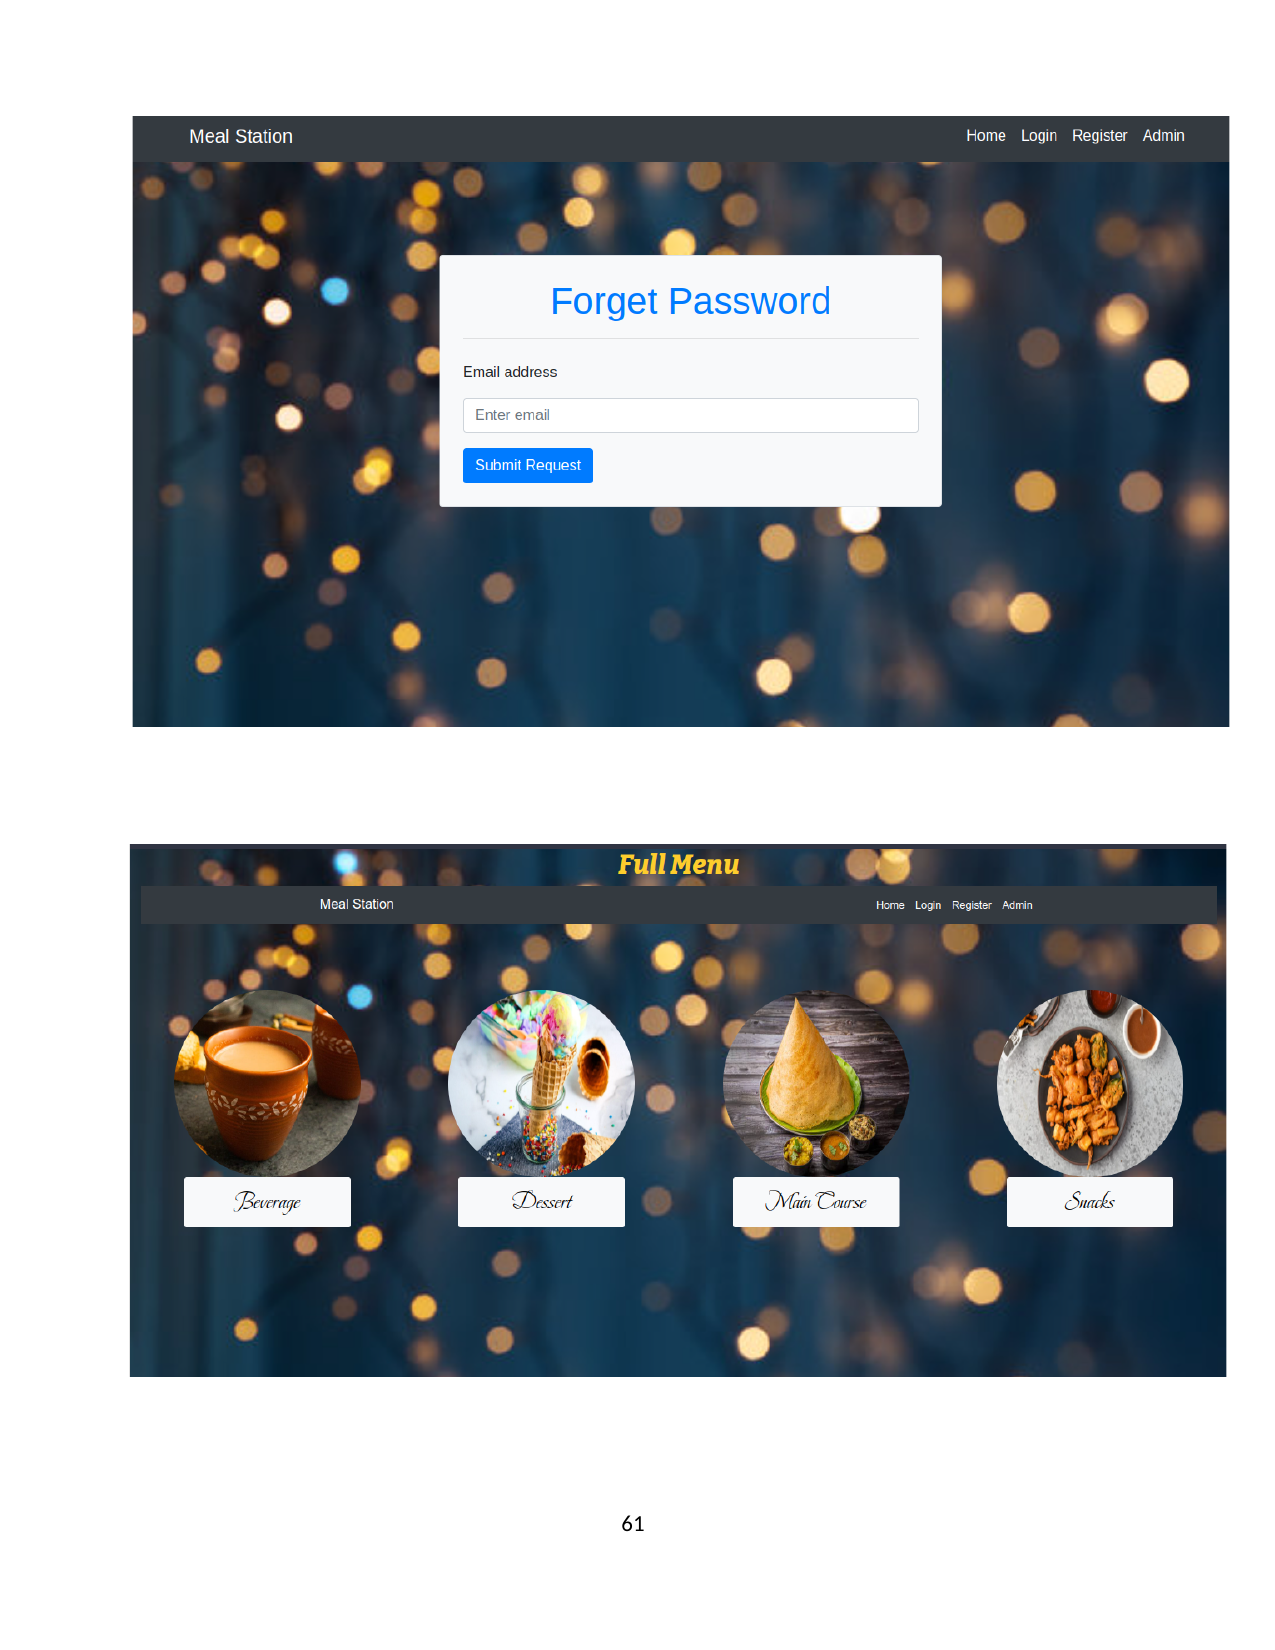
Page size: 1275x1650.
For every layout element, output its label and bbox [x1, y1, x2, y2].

picture [129, 844, 1227, 1377]
picture [132, 116, 1230, 727]
